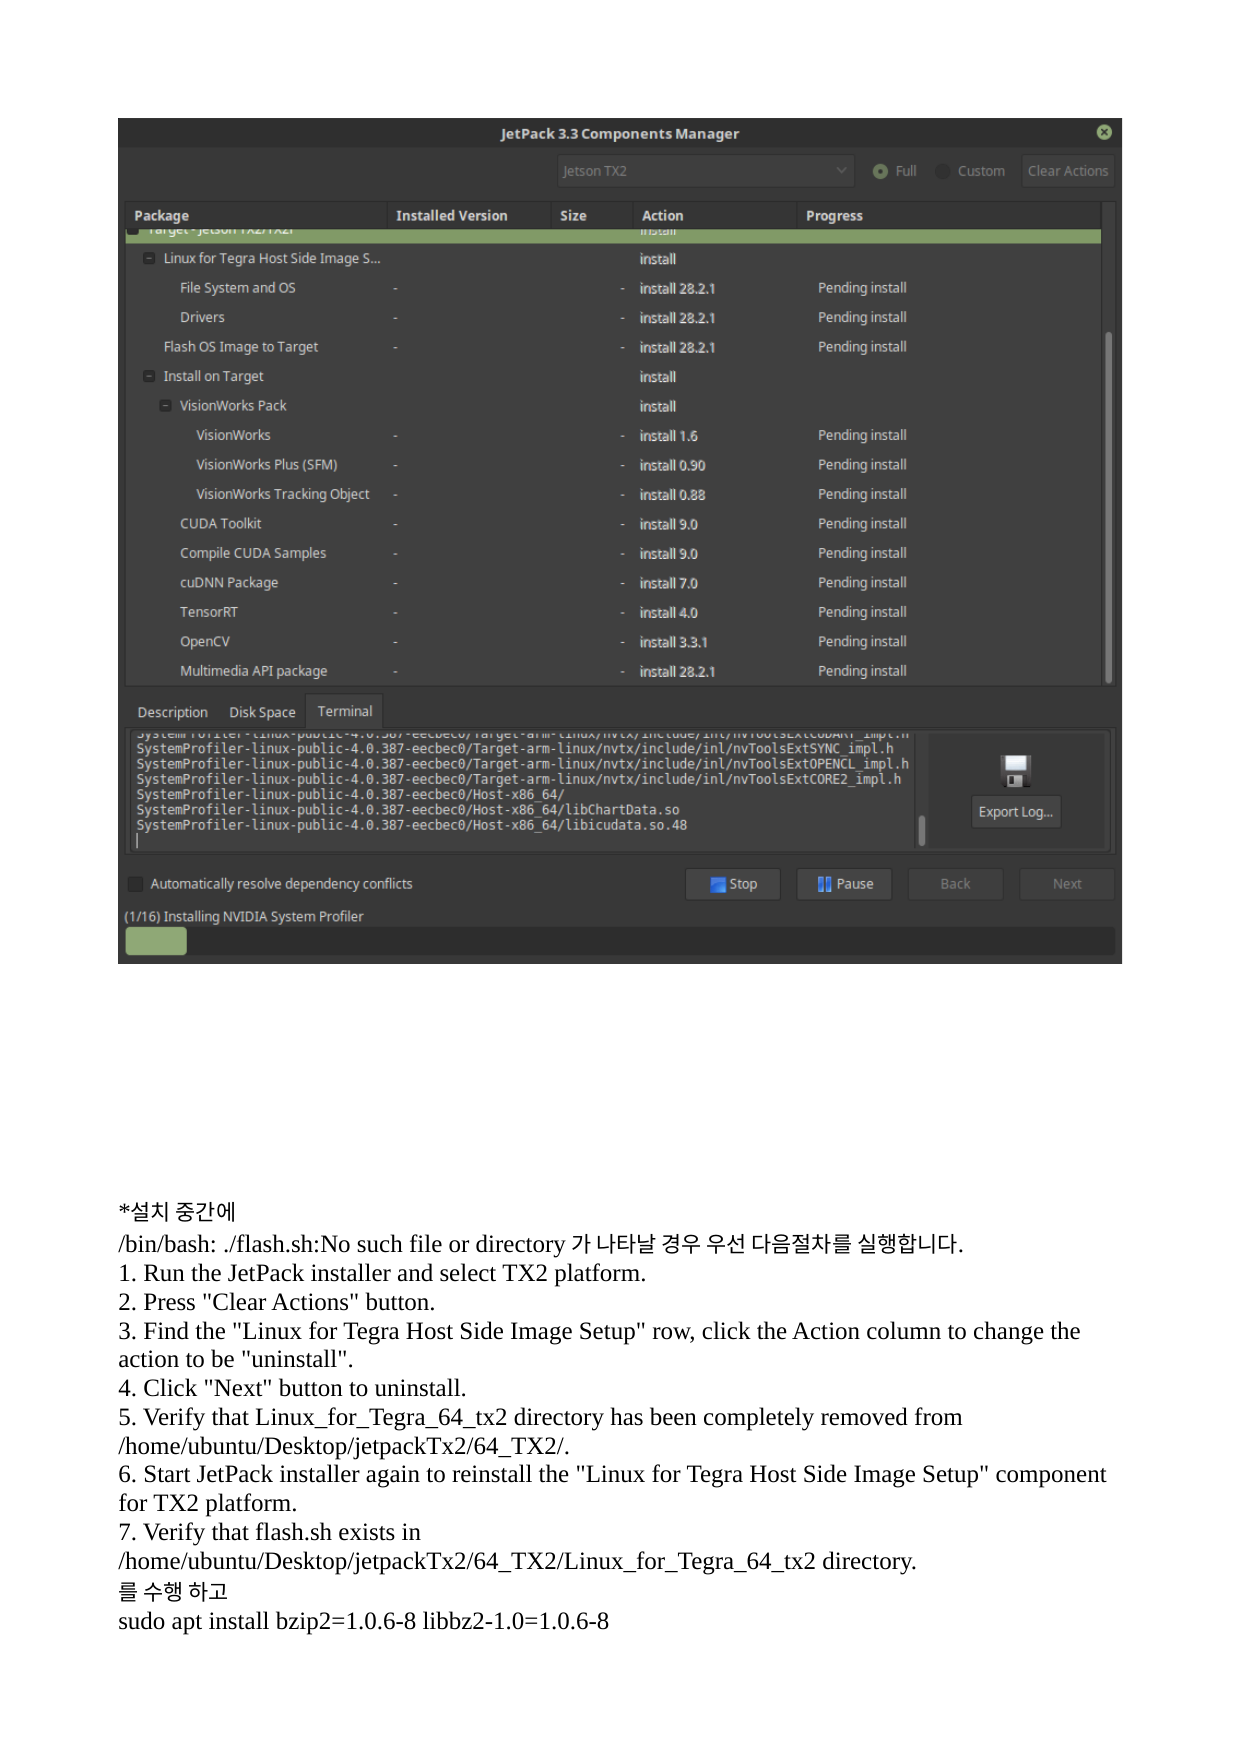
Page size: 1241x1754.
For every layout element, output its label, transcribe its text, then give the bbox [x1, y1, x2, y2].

text 를 수행 하고 [118, 1574, 1122, 1606]
text sudo apt install bzip2=1.0.6-8 libbz2-1.0=1.0.6-8 [118, 1606, 1122, 1635]
picture [118, 118, 1123, 964]
text 1. Run the JetPack installer and select TX2 platform. 2. Press "Clear Actions" button. 3. Find the "Linux for Tegra Host Side Image Setup" row, click the Action column to change the action to be "uninstall". 4. Click "Next" button to uninstall. 5. Verify that Linux_for_Tegra_64_tx2 directory has been completely removed from /home/ubuntu/Desktop/jetpackTx2/64_TX2/. 6. Start JetPack installer again to reinstall the "Linux for Tegra Host Side Image Setup" component for TX2 platform. 7. Verify that flash.sh exists in /home/ubuntu/Desktop/jetpackTx2/64_TX2/Linux_for_Tegra_64_tx2 directory. [118, 1258, 1122, 1574]
text *설치 중간에 [118, 1195, 1122, 1227]
text /bin/bash: ./flash.sh:No such file or directory가 나타날 경우 우선 다음절차를 실행합니다. [118, 1227, 1122, 1258]
